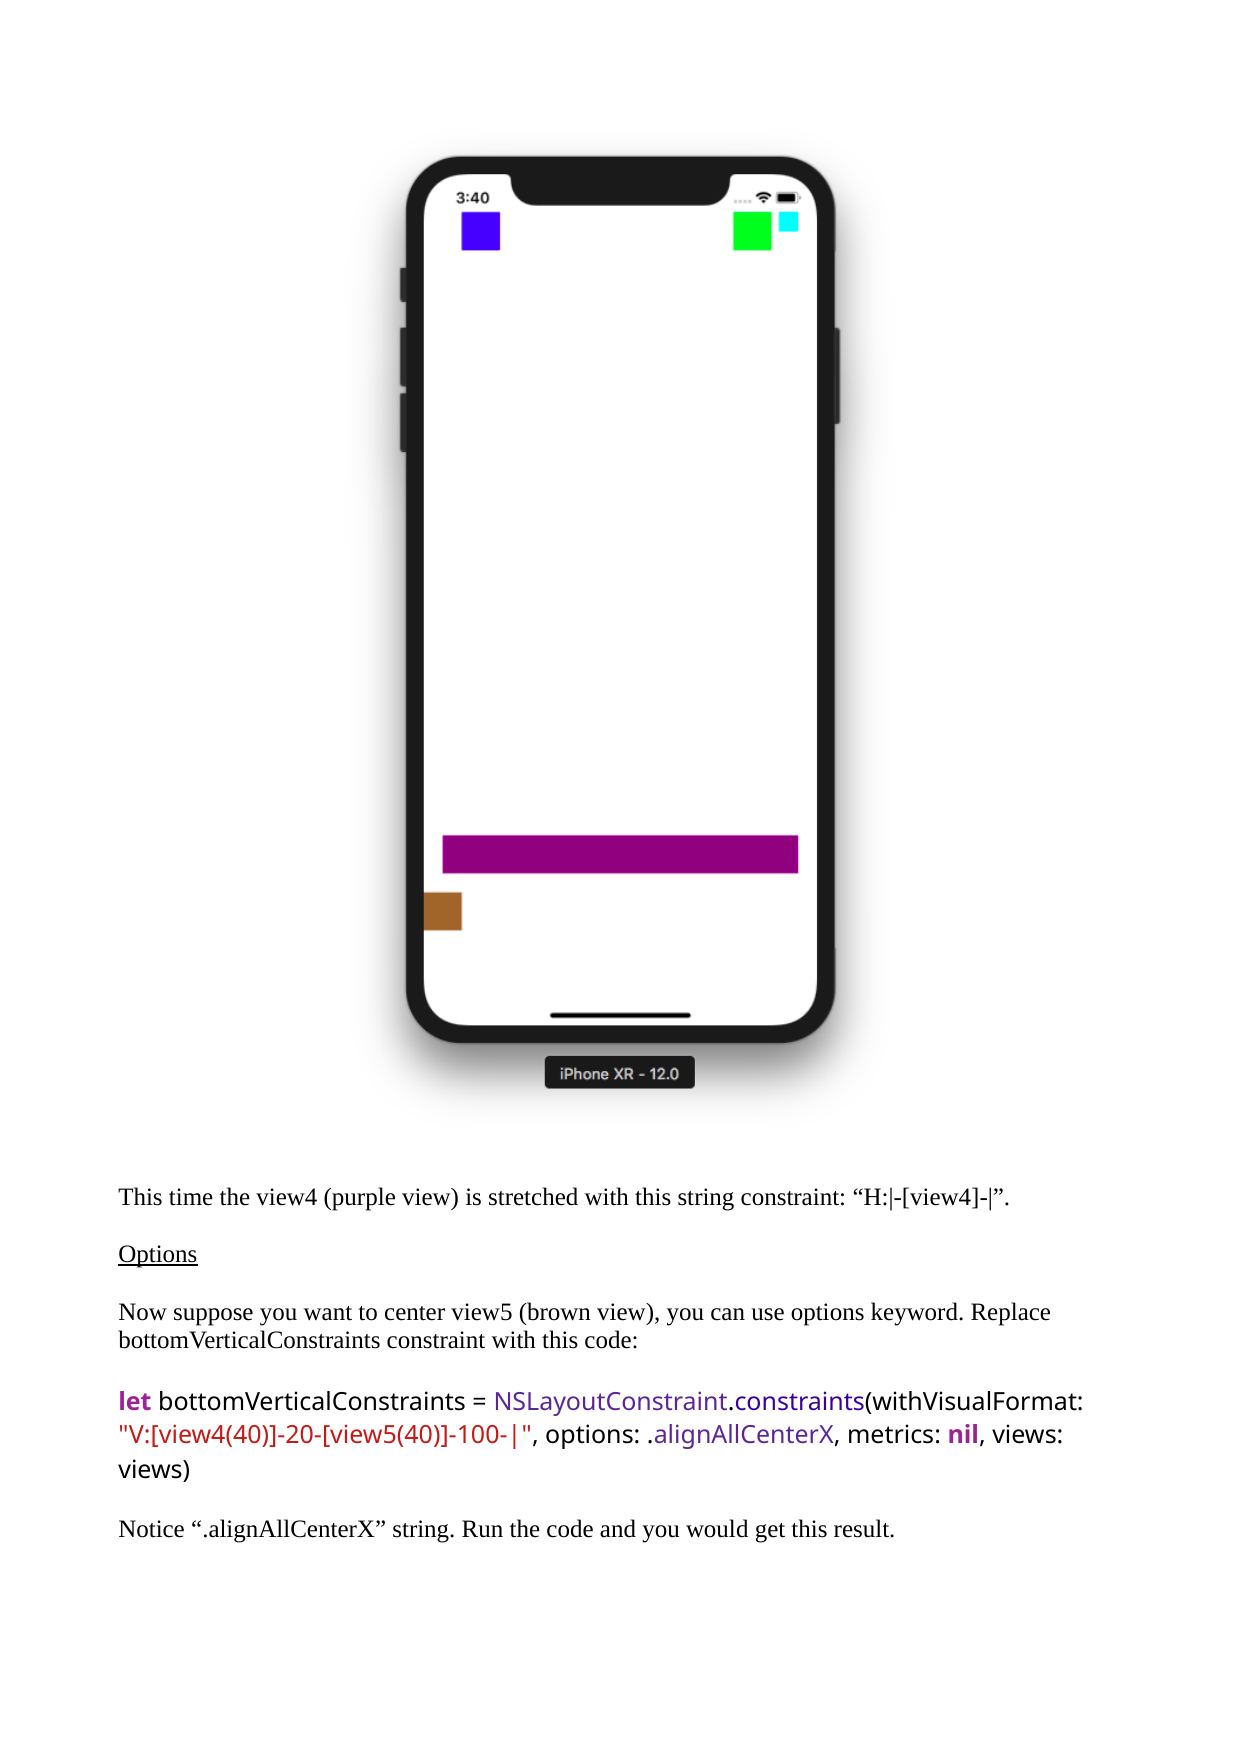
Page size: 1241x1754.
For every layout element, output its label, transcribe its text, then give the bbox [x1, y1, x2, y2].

text Options [118, 1239, 1122, 1268]
text let bottomVerticalConstraints = NSLayoutConstraint.constraints(withVisualFormat: "V:[view4(40)]-20-[view5(40)]-100-|", options: .alignAllCenterX, metrics: nil, views: views) [118, 1383, 1122, 1485]
text Now suppose you want to center view5 (brown view), you can use options keyword. Replace bottomVerticalConstraints constraint with this code: [118, 1297, 1122, 1354]
text This time the view4 (purple view) is stretched with this string constraint: “H:|-[view4]-|”. [118, 1182, 1122, 1211]
picture [330, 118, 911, 1138]
text Notice “.alignAllCenterX” string. Run the code and you would get this result. [118, 1514, 1122, 1543]
